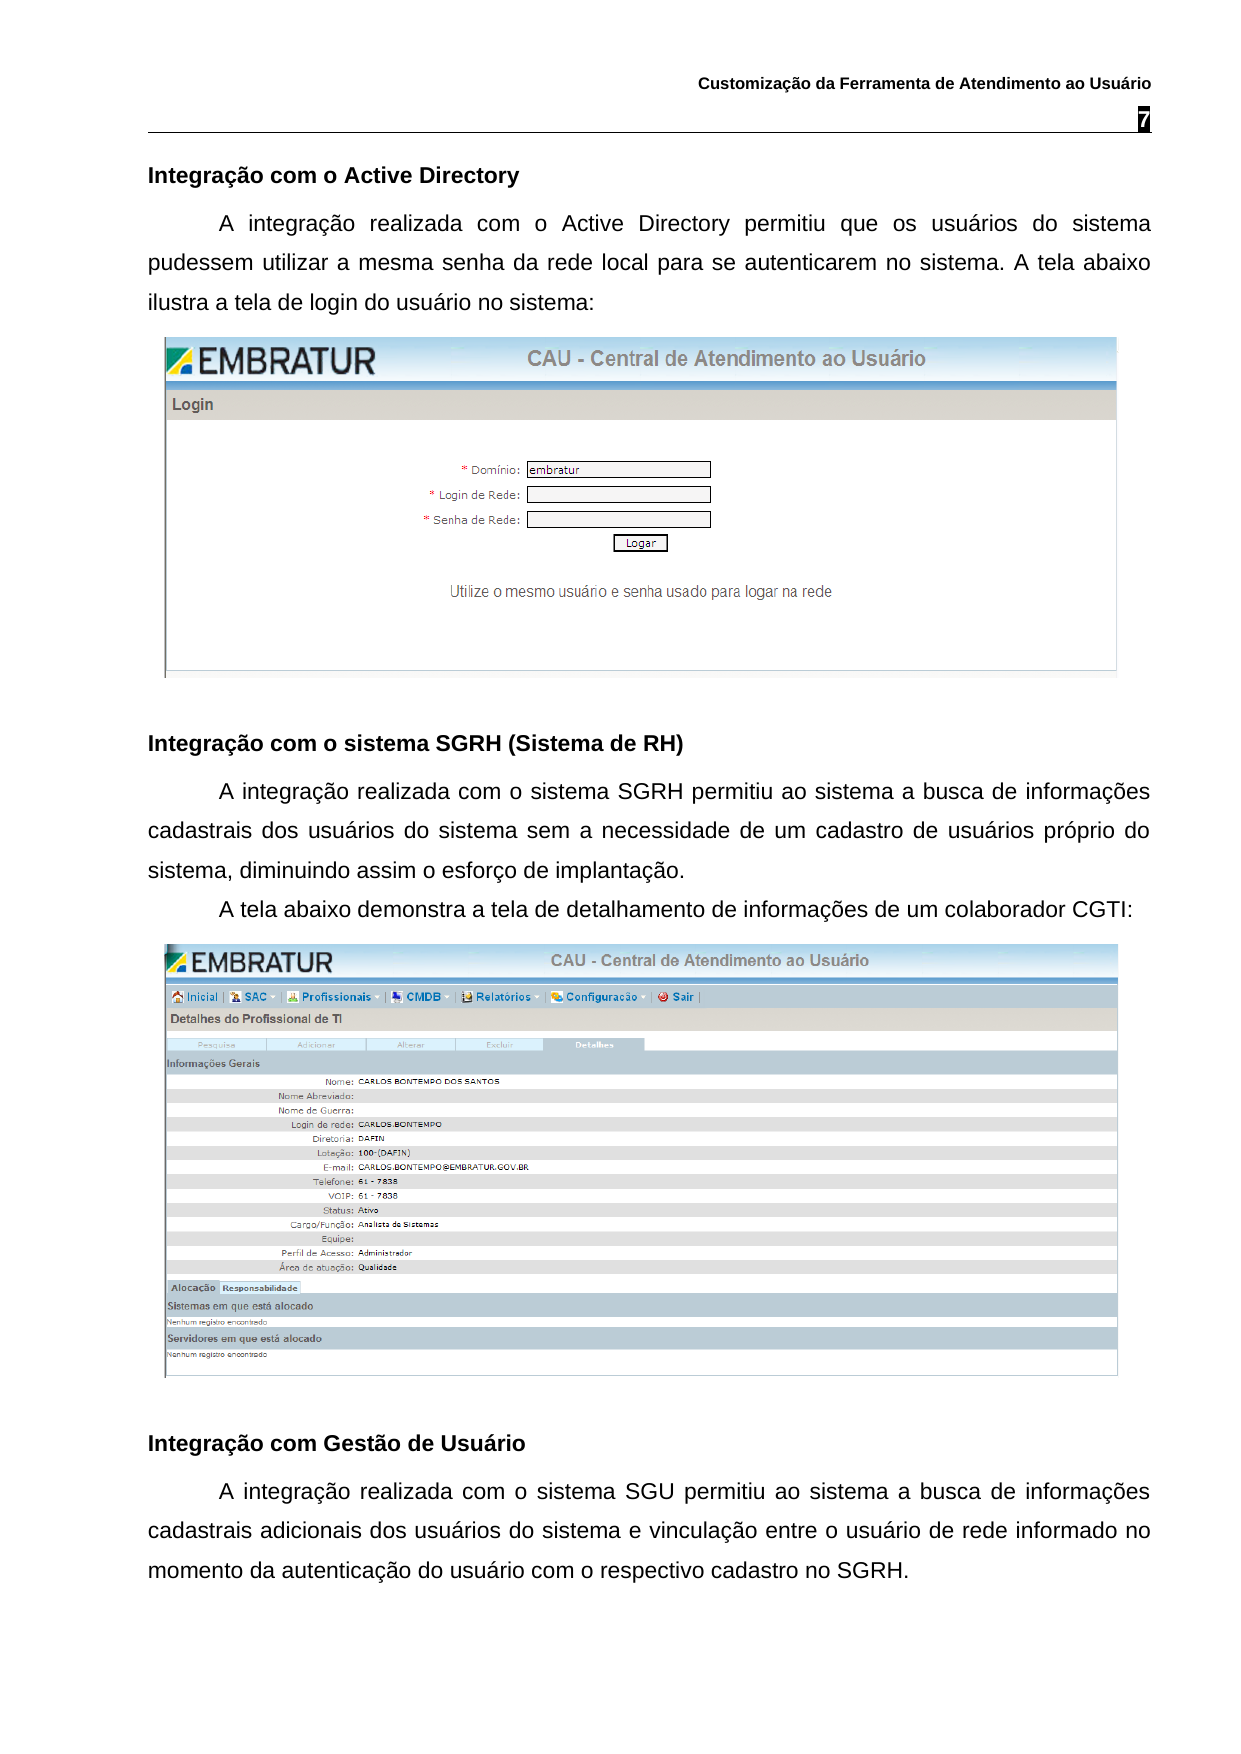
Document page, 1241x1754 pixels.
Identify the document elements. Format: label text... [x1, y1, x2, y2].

subtitle Integração com o Active Directory [148, 162, 1152, 209]
text A tela abaixo demonstra a tela de detalhamento de informações de um colaborador CGTI: [148, 896, 1152, 923]
picture [164, 337, 1119, 678]
subtitle Integração com Gestão de Usuário [148, 1430, 1152, 1478]
text A integração realizada com o Active Directory permitiu que os usuários do sistema pudessem utilizar a mesma senha da rede local para se autenticarem no sistema. A tela abaixo ilustra a tela de login do usuário no sistema: [148, 209, 1152, 315]
subtitle Integração com o sistema SGRH (Sistema de RH) [148, 730, 1152, 778]
text A integração realizada com o sistema SGRH permitiu ao sistema a busca de informações cadastrais dos usuários do sistema sem a necessidade de um cadastro de usuários próprio do sistema, diminuindo assim o esforço de implantação. [148, 778, 1152, 883]
text A integração realizada com o sistema SGU permitiu ao sistema a busca de informações cadastrais adicionais dos usuários do sistema e vinculação entre o usuário de rede informado no momento da autenticação do usuário com o respectivo cadastro no SGRH. [148, 1478, 1152, 1583]
picture [164, 944, 1119, 1378]
